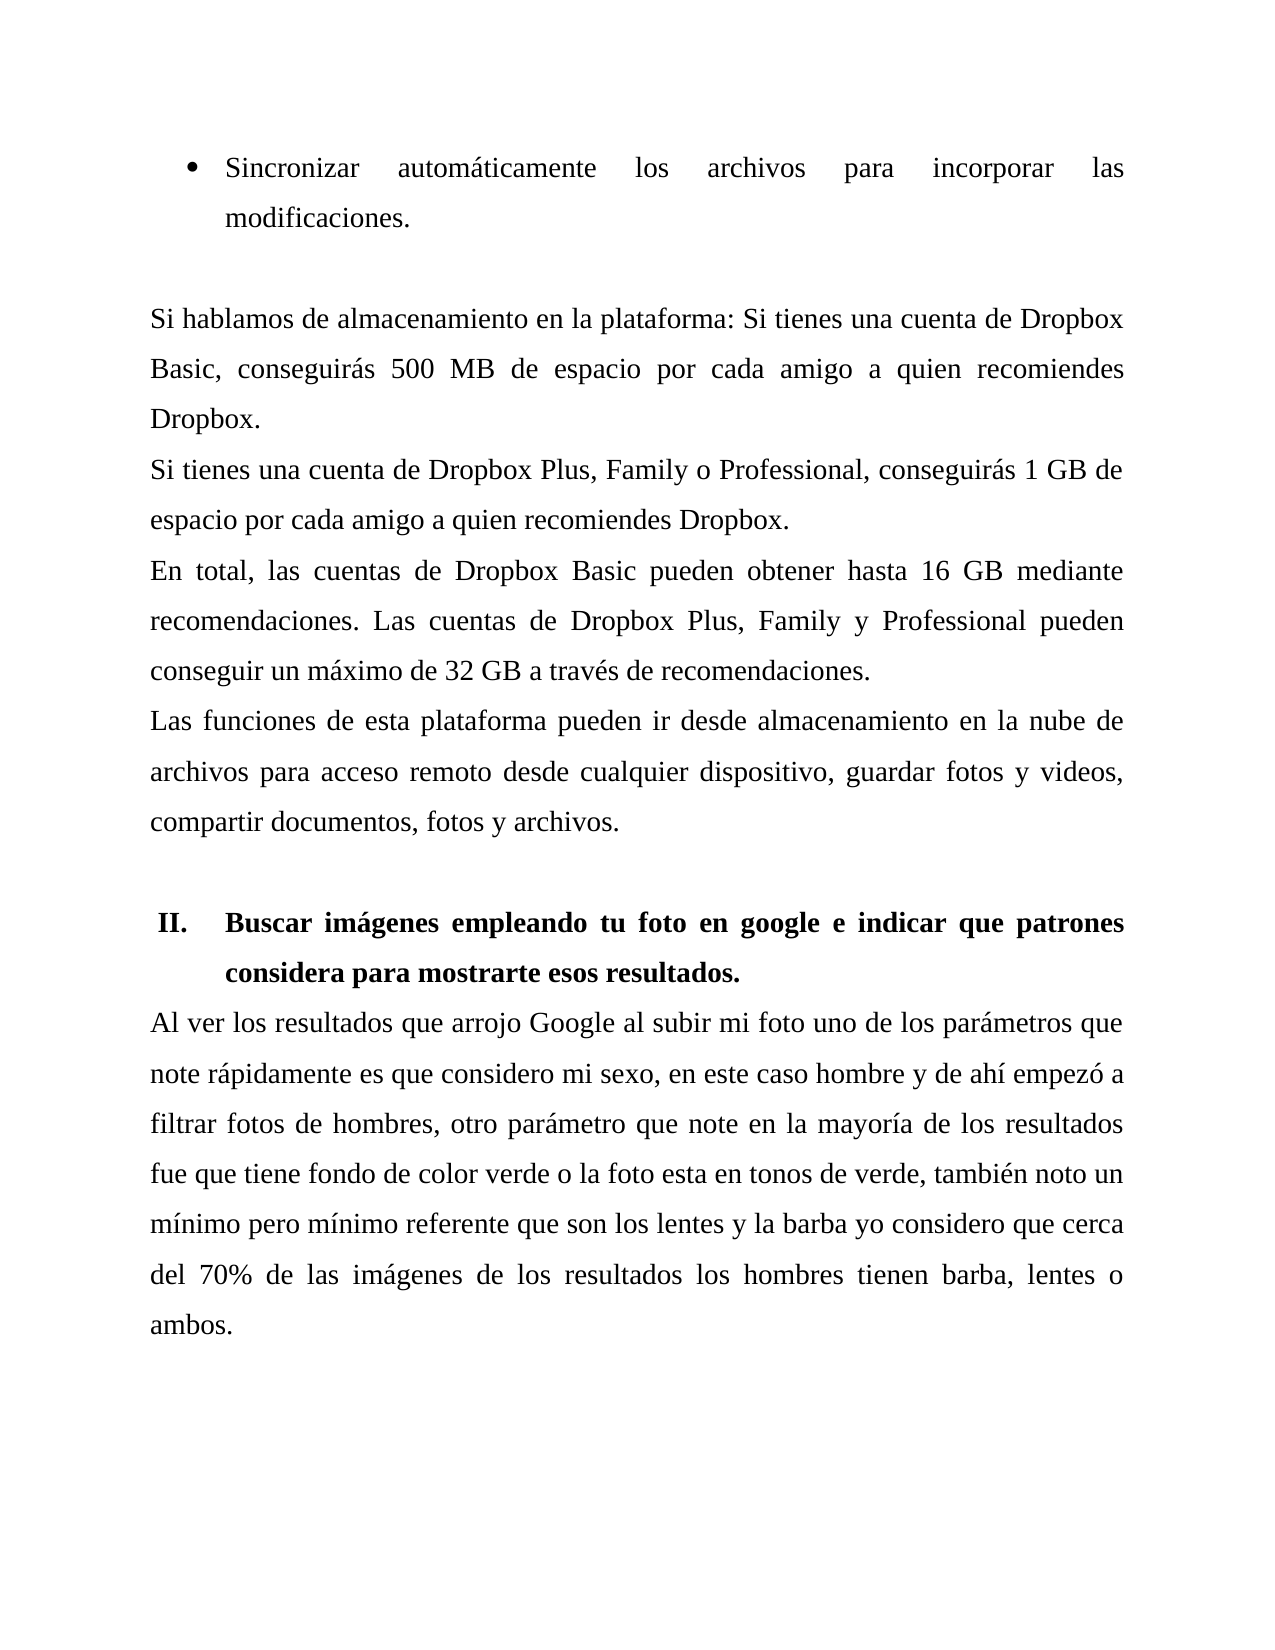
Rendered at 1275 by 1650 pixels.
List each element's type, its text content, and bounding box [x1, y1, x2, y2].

text Las funciones de esta plataforma pueden ir desde almacenamiento en la nube de archivos para acceso remoto desde cualquier dispositivo, guardar fotos y videos, compartir documentos, fotos y archivos. [150, 703, 1125, 838]
text En total, las cuentas de Dropbox Basic pueden obtener hasta 16 GB mediante recomendaciones. Las cuentas de Dropbox Plus, Family y Professional pueden conseguir un máximo de 32 GB a través de recomendaciones. [150, 553, 1125, 687]
list Buscar imágenes empleando tu foto en google e indicar que patrones considera para mostrarte esos resultados. [187, 905, 1125, 989]
text Al ver los resultados que arrojo Google al subir mi foto uno de los parámetros que note rápidamente es que considero mi sexo, en este caso hombre y de ahí empezó a filtrar fotos de hombres, otro parámetro que note en la mayoría de los resultados fue que tiene fondo de color verde o la foto esta en tonos de verde, también noto un mínimo pero mínimo referente que son los lentes y la barba yo considero que cerca del 70% de las imágenes de los resultados los hombres tienen barba, lentes o ambos. [150, 1005, 1125, 1341]
list Sincronizar automáticamente los archivos para incorporar las modificaciones. [187, 150, 1125, 234]
text Si tienes una cuenta de Dropbox Plus, Family o Professional, conseguirás 1 GB de espacio por cada amigo a quien recomiendes Dropbox. [150, 452, 1125, 536]
text Si hablamos de almacenamiento en la plataforma: Si tienes una cuenta de Dropbox Basic, conseguirás 500 MB de espacio por cada amigo a quien recomiendes Dropbox. [150, 301, 1125, 435]
